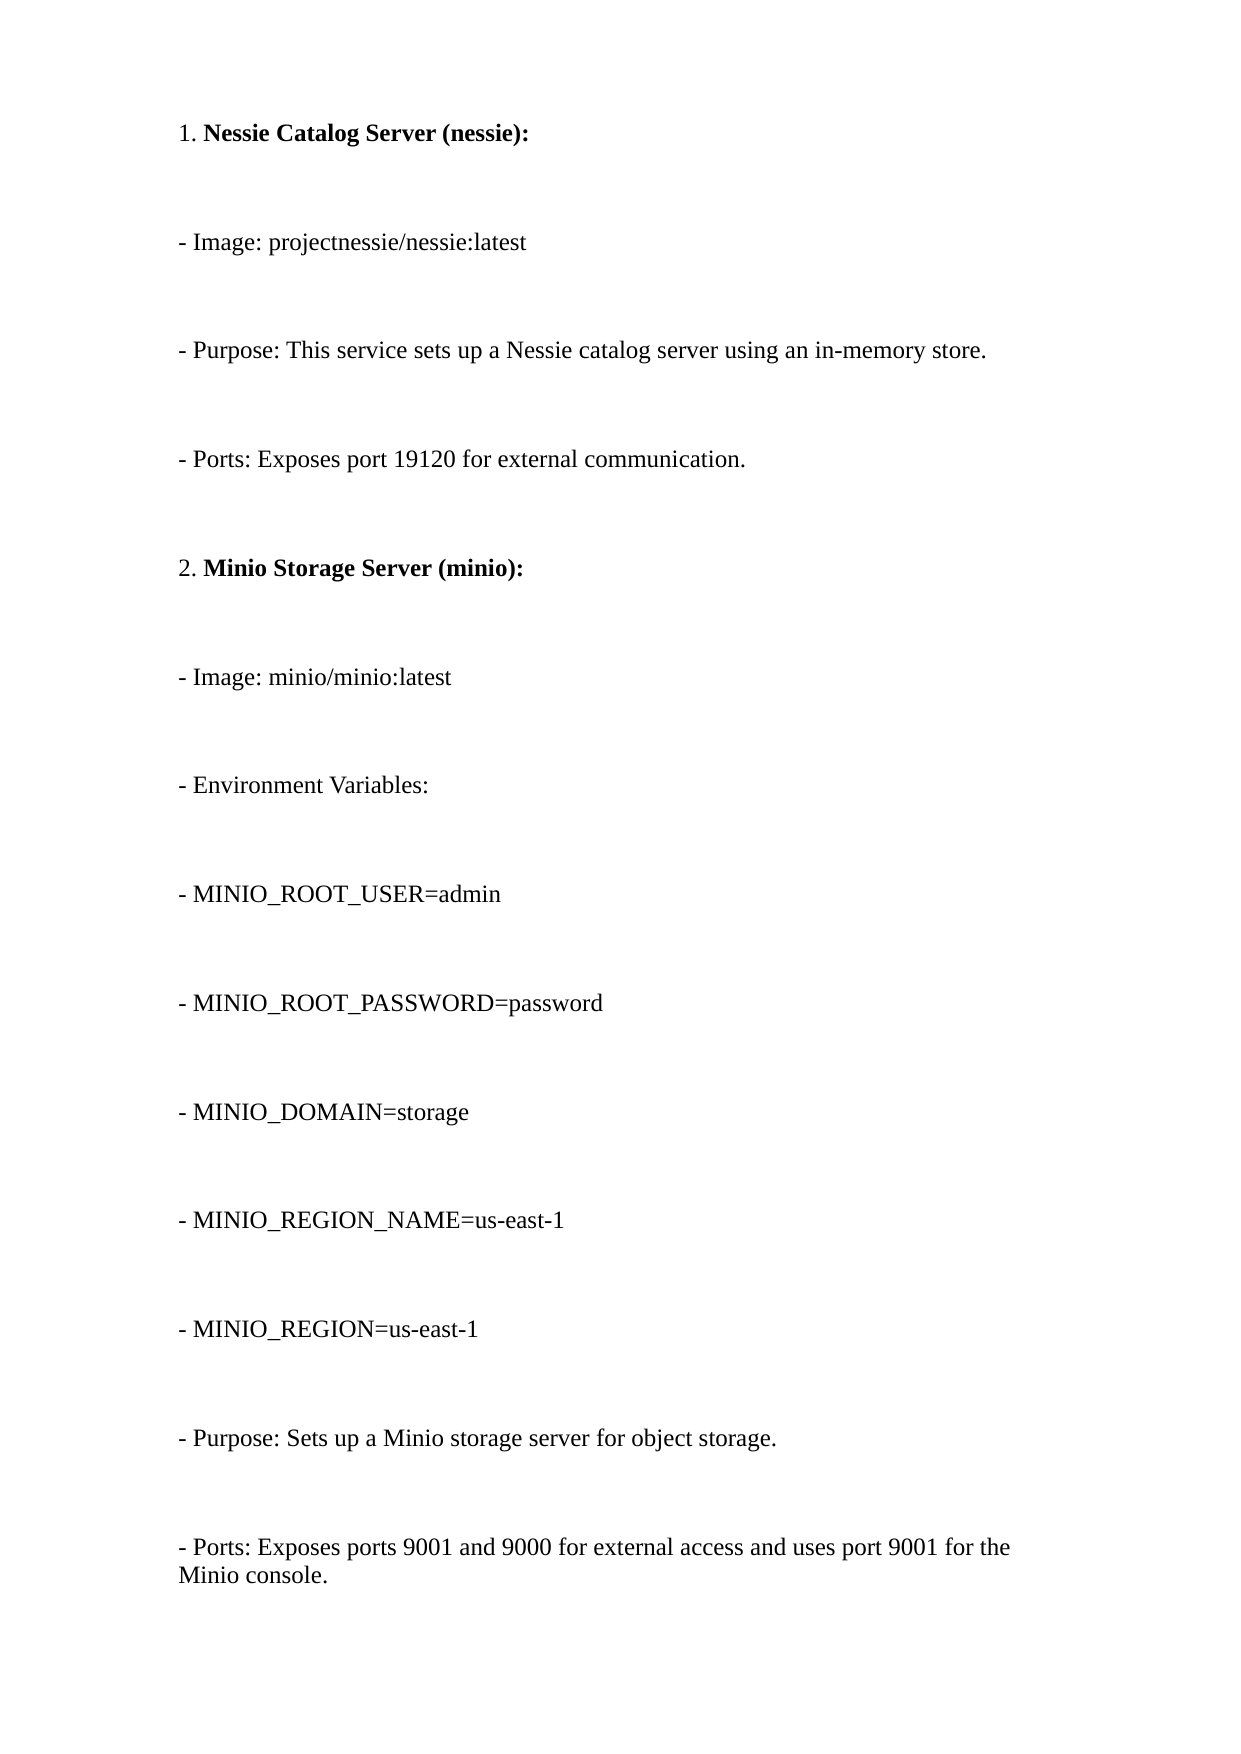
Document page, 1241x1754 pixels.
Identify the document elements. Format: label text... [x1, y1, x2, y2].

text - Image: minio/minio:latest [178, 662, 1062, 691]
text - Ports: Exposes ports 9001 and 9000 for external access and uses port 9001 for the Minio console. [178, 1532, 1062, 1589]
text - MINIO_ROOT_USER=admin [178, 879, 1062, 908]
text - MINIO_DOMAIN=storage [178, 1097, 1062, 1126]
text - Purpose: This service sets up a Nessie catalog server using an in-memory store. [178, 336, 1062, 364]
text - Image: projectnessie/nessie:latest [178, 227, 1062, 256]
text - MINIO_REGION=us-east-1 [178, 1314, 1062, 1343]
text - Ports: Exposes port 19120 for external communication. [178, 444, 1062, 473]
text - MINIO_REGION_NAME=us-east-1 [178, 1206, 1062, 1234]
text 2. Minio Storage Server (minio): [178, 553, 1062, 582]
text - Environment Variables: [178, 771, 1062, 799]
text - MINIO_ROOT_PASSWORD=password [178, 988, 1062, 1017]
text 1. Nessie Catalog Server (nessie): [178, 118, 1062, 147]
text - Purpose: Sets up a Minio storage server for object storage. [178, 1423, 1062, 1452]
